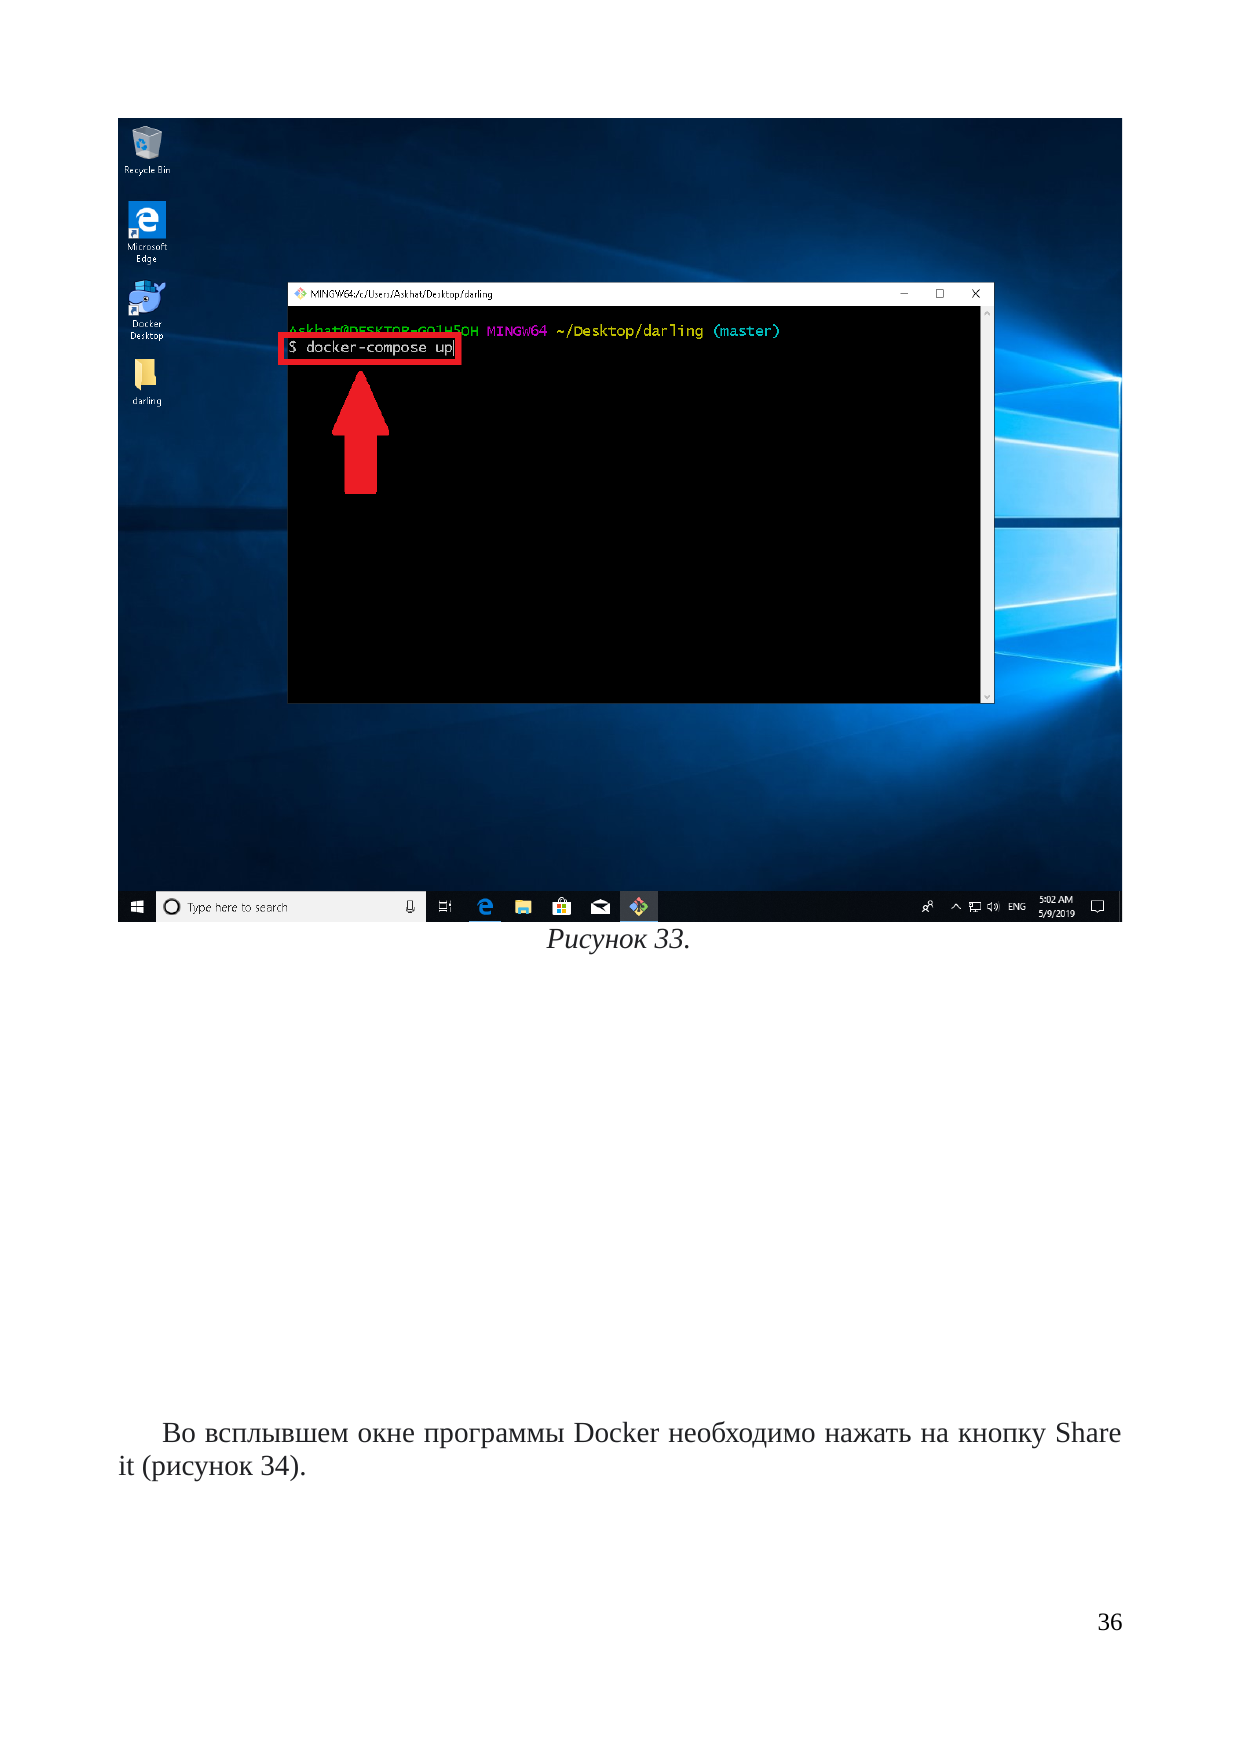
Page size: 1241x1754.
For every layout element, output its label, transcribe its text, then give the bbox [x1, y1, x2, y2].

text Во всплывшем окне программы Docker необходимо нажать на кнопку Share it (рисунок 34). [118, 1415, 1122, 1482]
text Рисунок 33. [118, 922, 1122, 955]
picture [118, 118, 1123, 922]
